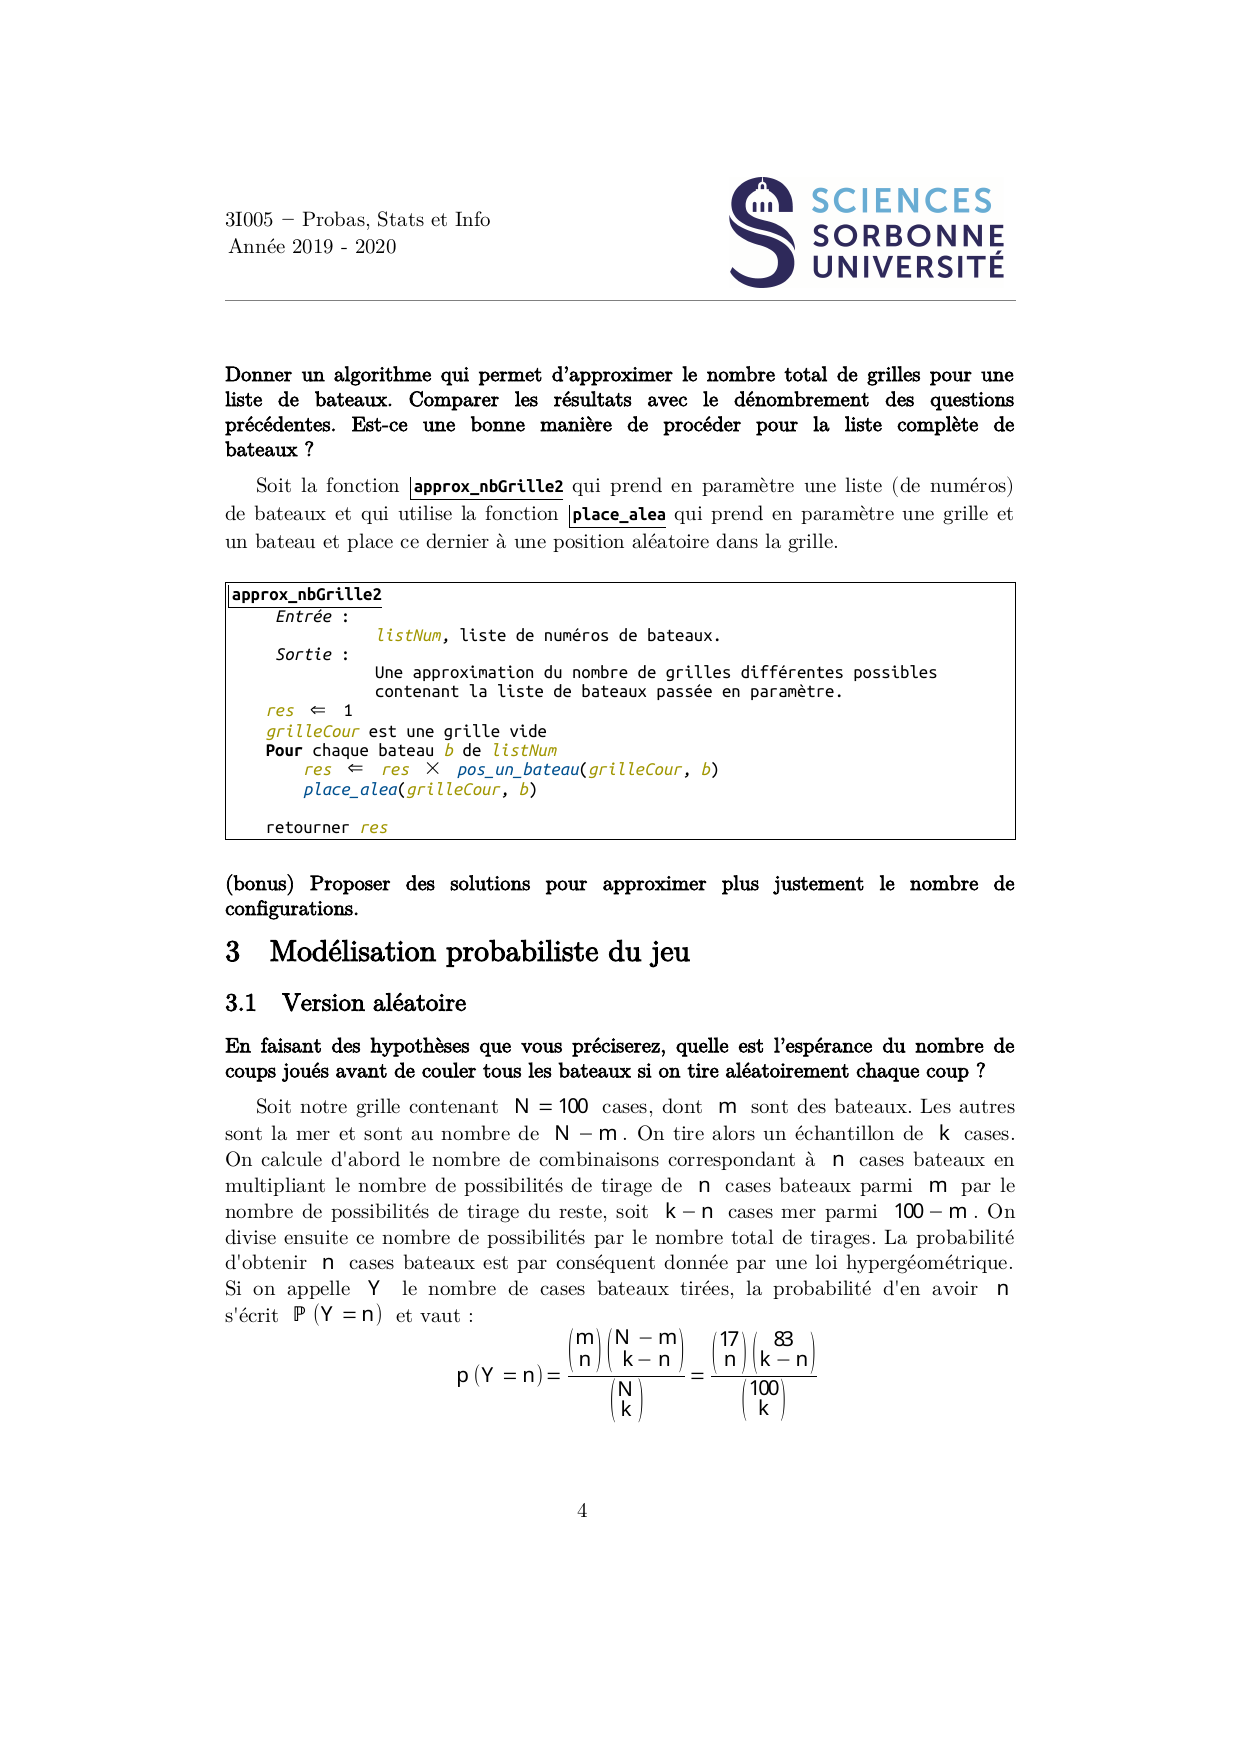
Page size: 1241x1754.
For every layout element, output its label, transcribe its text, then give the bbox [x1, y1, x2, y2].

text grilleCour est une grille vide [226, 719, 1015, 737]
text listNum, liste de numéros de bateaux. [226, 623, 1015, 642]
text Soit la fonction approx_nbGrille2 qui prend en paramètre une liste (de numéros) de bateaux et qui utilise la fonction place_alea qui prend en paramètre une grille et un bateau et place ce dernier à une position aléatoire dans la grille. [225, 472, 1016, 552]
subtitle Donner un algorithme qui permet d’approximer le nombre total de grilles pour une liste de bateaux. Comparer les résultats avec le dénombrement des questions précédentes. Est-ce une bonne manière de procéder pour la liste complète de bateaux ? [225, 360, 1016, 460]
text Entrée : [226, 604, 1015, 623]
text Une approximation du nombre de grilles différentes possibles [226, 660, 1015, 679]
subtitle Modélisation probabiliste du jeu [225, 931, 1016, 966]
text res res pos_un_bateau(grilleCour, b) [226, 756, 1015, 777]
subtitle Version aléatoire [225, 985, 1016, 1015]
text place_alea(grilleCour, b) [226, 777, 1015, 799]
text res 1 [226, 698, 1015, 719]
subtitle (bonus) Proposer des solutions pour approximer plus justement le nombre de configurations. [225, 869, 1016, 919]
text contenant la liste de bateaux passée en paramètre. [226, 679, 1015, 698]
subtitle En faisant des hypothèses que vous préciserez, quelle est l’espérance du nombre de coups joués avant de couler tous les bateaux si on tire aléatoirement chaque coup ? [225, 1031, 1016, 1081]
picture [729, 177, 1004, 288]
text Sortie : [226, 642, 1015, 660]
text retourner res [226, 814, 1015, 839]
text Pour chaque bateau b de listNum [226, 737, 1015, 756]
text Soit notre grille contenant cases, dont sont des bateaux. Les autres sont la mer et sont au nombre de . On tire alors un échantillon de cases. On calcule d'abord le nombre de combinaisons correspondant à cases bateaux en multipliant le nombre de possibilités de tirage de cases bateaux parmi par le nombre de possibilités de tirage du reste, soit cases mer parmi . On divise ensuite ce nombre de possibilités par le nombre total de tirages. La probabilité d'obtenir cases bateaux est par conséquent donnée par une loi hypergéométrique. Si on appelle le nombre de cases bateaux tirées, la probabilité d'en avoir s'écrit et vaut : [225, 1093, 1016, 1328]
text approx_nbGrille2 [226, 583, 1015, 604]
